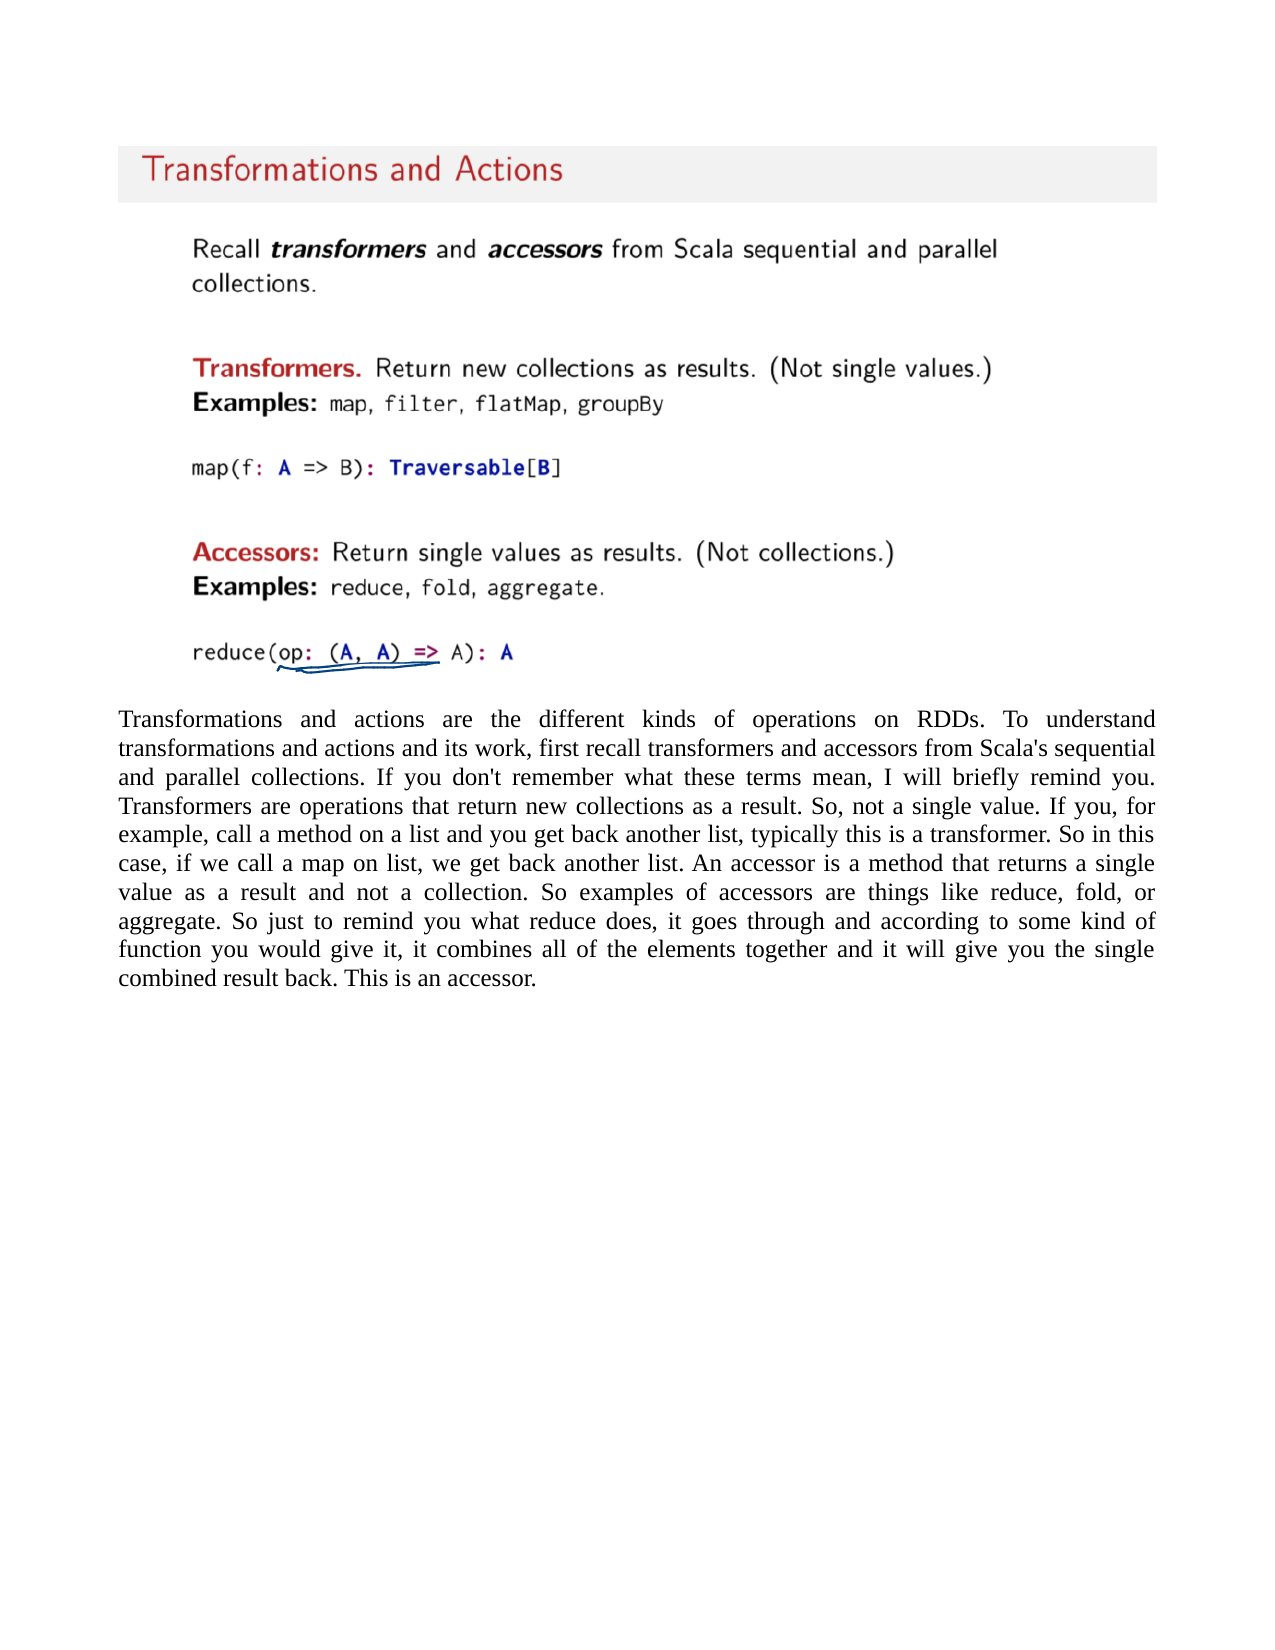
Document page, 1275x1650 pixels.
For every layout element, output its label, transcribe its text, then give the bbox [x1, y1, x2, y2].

picture [118, 146, 1157, 676]
text Transformations and actions are the different kinds of operations on RDDs. To understand transformations and actions and its work, first recall transformers and accessors from Scala's sequential and parallel collections. If you don't remember what these terms mean, I will briefly remind you. Transformers are operations that return new collections as a result. So, not a single value. If you, for example, call a method on a list and you get back another list, typically this is a transformer. So in this case, if we call a map on list, we get back another list. An accessor is a method that returns a single value as a result and not a collection. So examples of accessors are things like reduce, fold, or aggregate. So just to remind you what reduce does, it goes through and according to some kind of function you would give it, it combines all of the elements together and it will give you the single combined result back. This is an accessor. [118, 704, 1157, 992]
